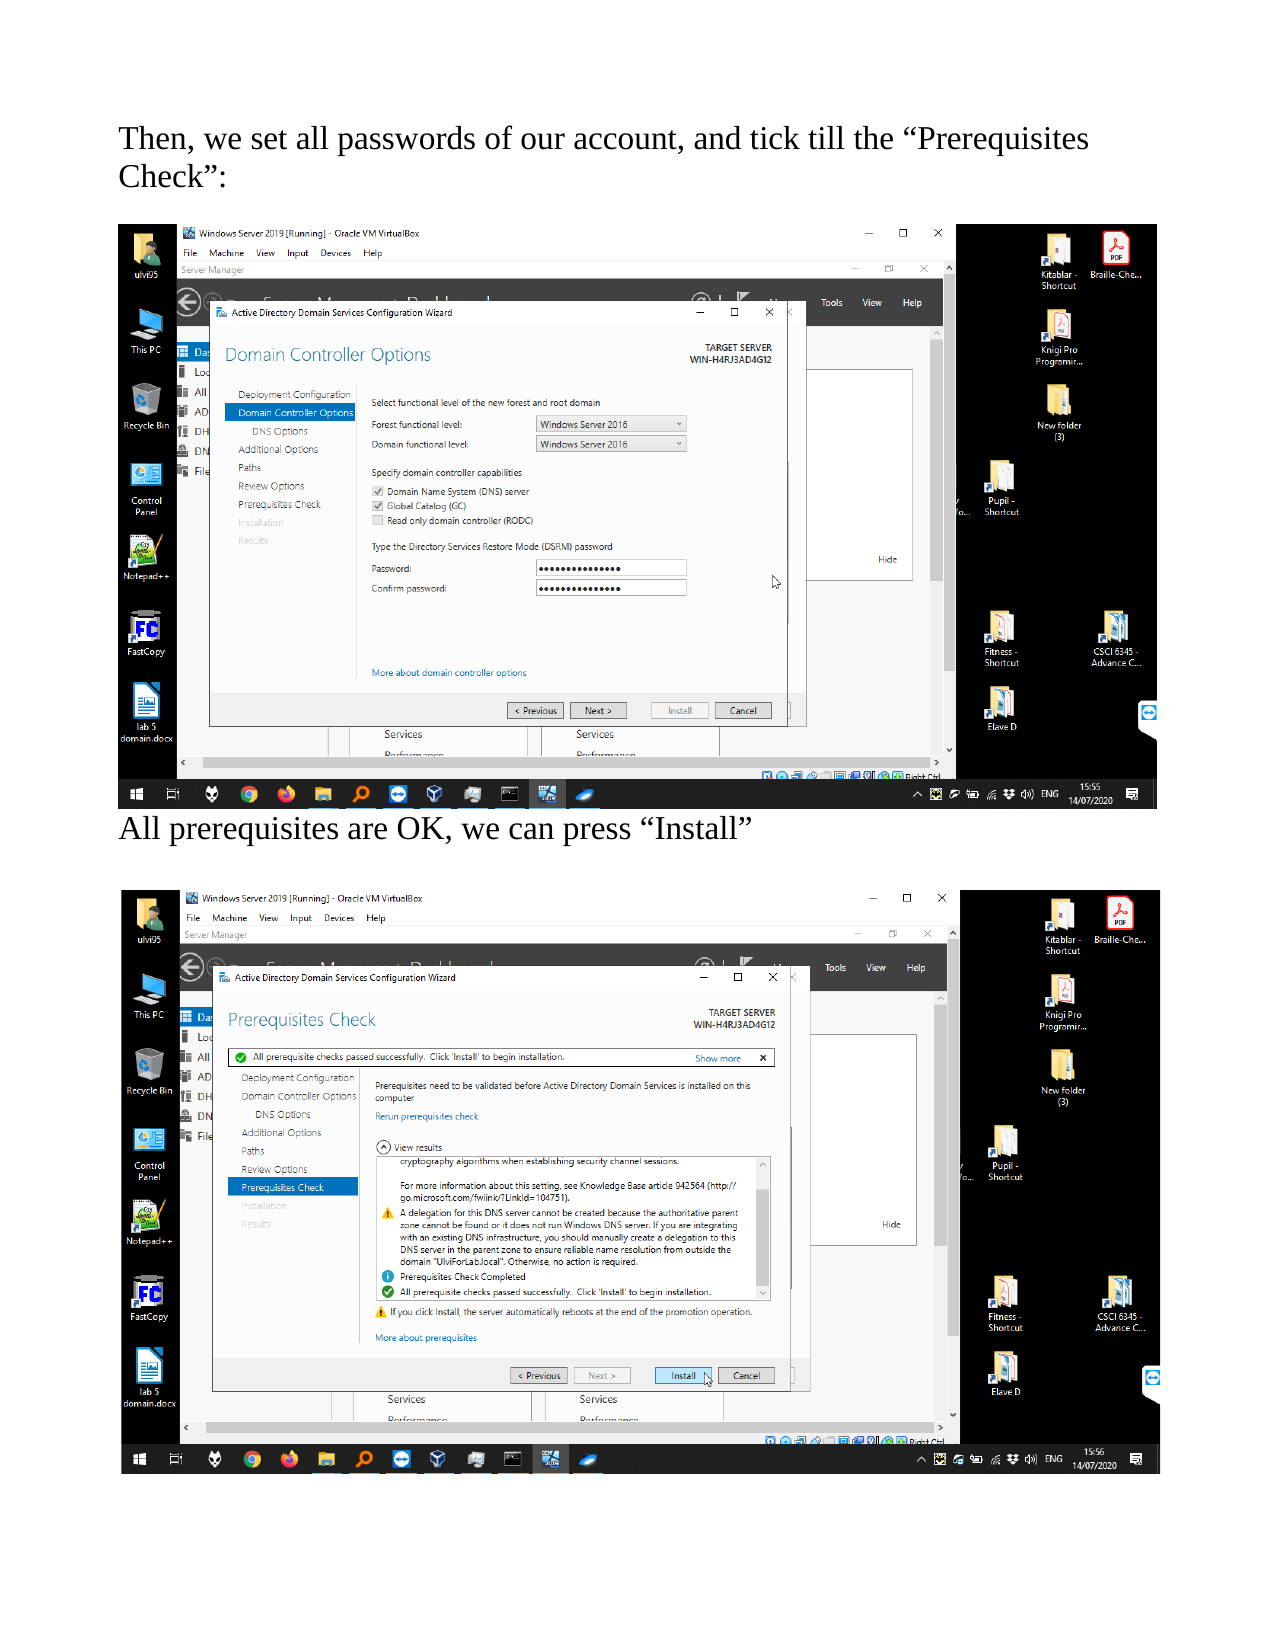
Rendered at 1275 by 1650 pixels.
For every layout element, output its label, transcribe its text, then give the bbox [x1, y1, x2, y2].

text Then, we set all passwords of our account, and tick till the “Prerequisites Check”: [118, 118, 1157, 195]
text All prerequisites are OK, we can press “Install” [118, 809, 1157, 847]
picture [121, 890, 1161, 1474]
picture [118, 224, 1157, 809]
